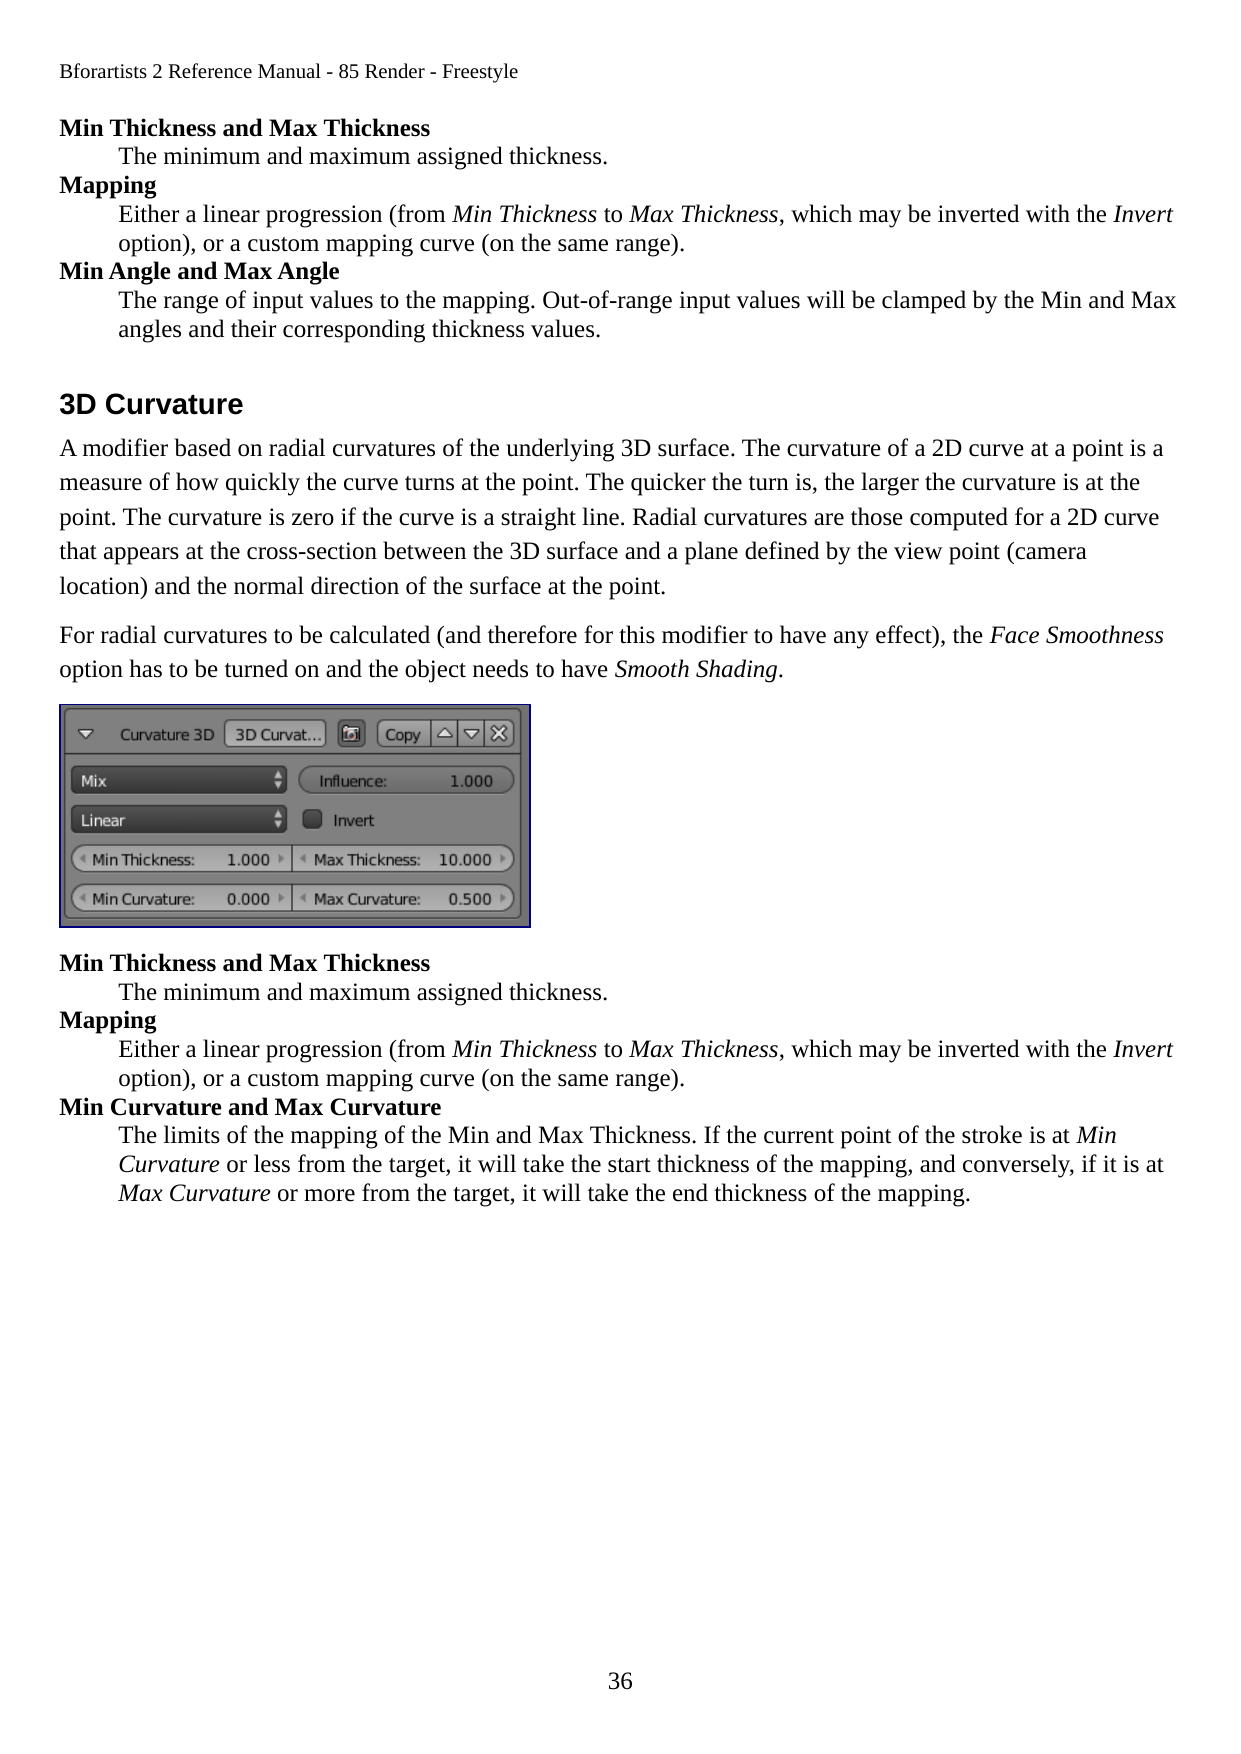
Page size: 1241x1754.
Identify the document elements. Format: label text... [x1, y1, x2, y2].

subtitle Mapping [59, 1005, 1181, 1034]
subtitle Min Curvature and Max Curvature [59, 1092, 1181, 1120]
picture [61, 705, 529, 926]
list Either a linear progression (from Min Thickness to Max Thickness, which may be inverted with the Invert option), or a custom mapping curve (on the same range). [118, 199, 1181, 256]
list The minimum and maximum assigned thickness. [118, 977, 1181, 1005]
list The limits of the mapping of the Min and Max Thickness. If the current point of the stroke is at Min Curvature or less from the target, it will take the start thickness of the mapping, and conversely, if it is at Max Curvature or more from the target, it will take the end thickness of the mapping. [118, 1120, 1181, 1207]
text A modifier based on radial curvatures of the underlying 3D surface. The curvature of a 2D curve at a point is a measure of how quickly the curve turns at the point. The quicker the turn is, the larger the curvature is at the point. The curvature is zero if the curve is a straight line. Radial curvatures are those computed for a 2D curve that appears at the cross-section between the 3D surface and a plane defined by the view point (camera location) and the normal direction of the surface at the point. [59, 433, 1181, 599]
subtitle Mapping [59, 170, 1181, 199]
list The minimum and maximum assigned thickness. [118, 141, 1181, 170]
subtitle 3D Curvature [59, 387, 1181, 420]
list The range of input values to the mapping. Out-of-range input values will be clamped by the Min and Max angles and their corresponding thickness values. [118, 285, 1181, 343]
subtitle Min Angle and Max Angle [59, 256, 1181, 285]
text For radial curvatures to be calculated (and therefore for this modifier to have any effect), the Face Smoothness option has to be turned on and the object needs to have Smooth Shading. [59, 620, 1181, 683]
subtitle Min Thickness and Max Thickness [59, 113, 1181, 141]
list Either a linear progression (from Min Thickness to Max Thickness, which may be inverted with the Invert option), or a custom mapping curve (on the same range). [118, 1034, 1181, 1092]
subtitle Min Thickness and Max Thickness [59, 948, 1181, 977]
